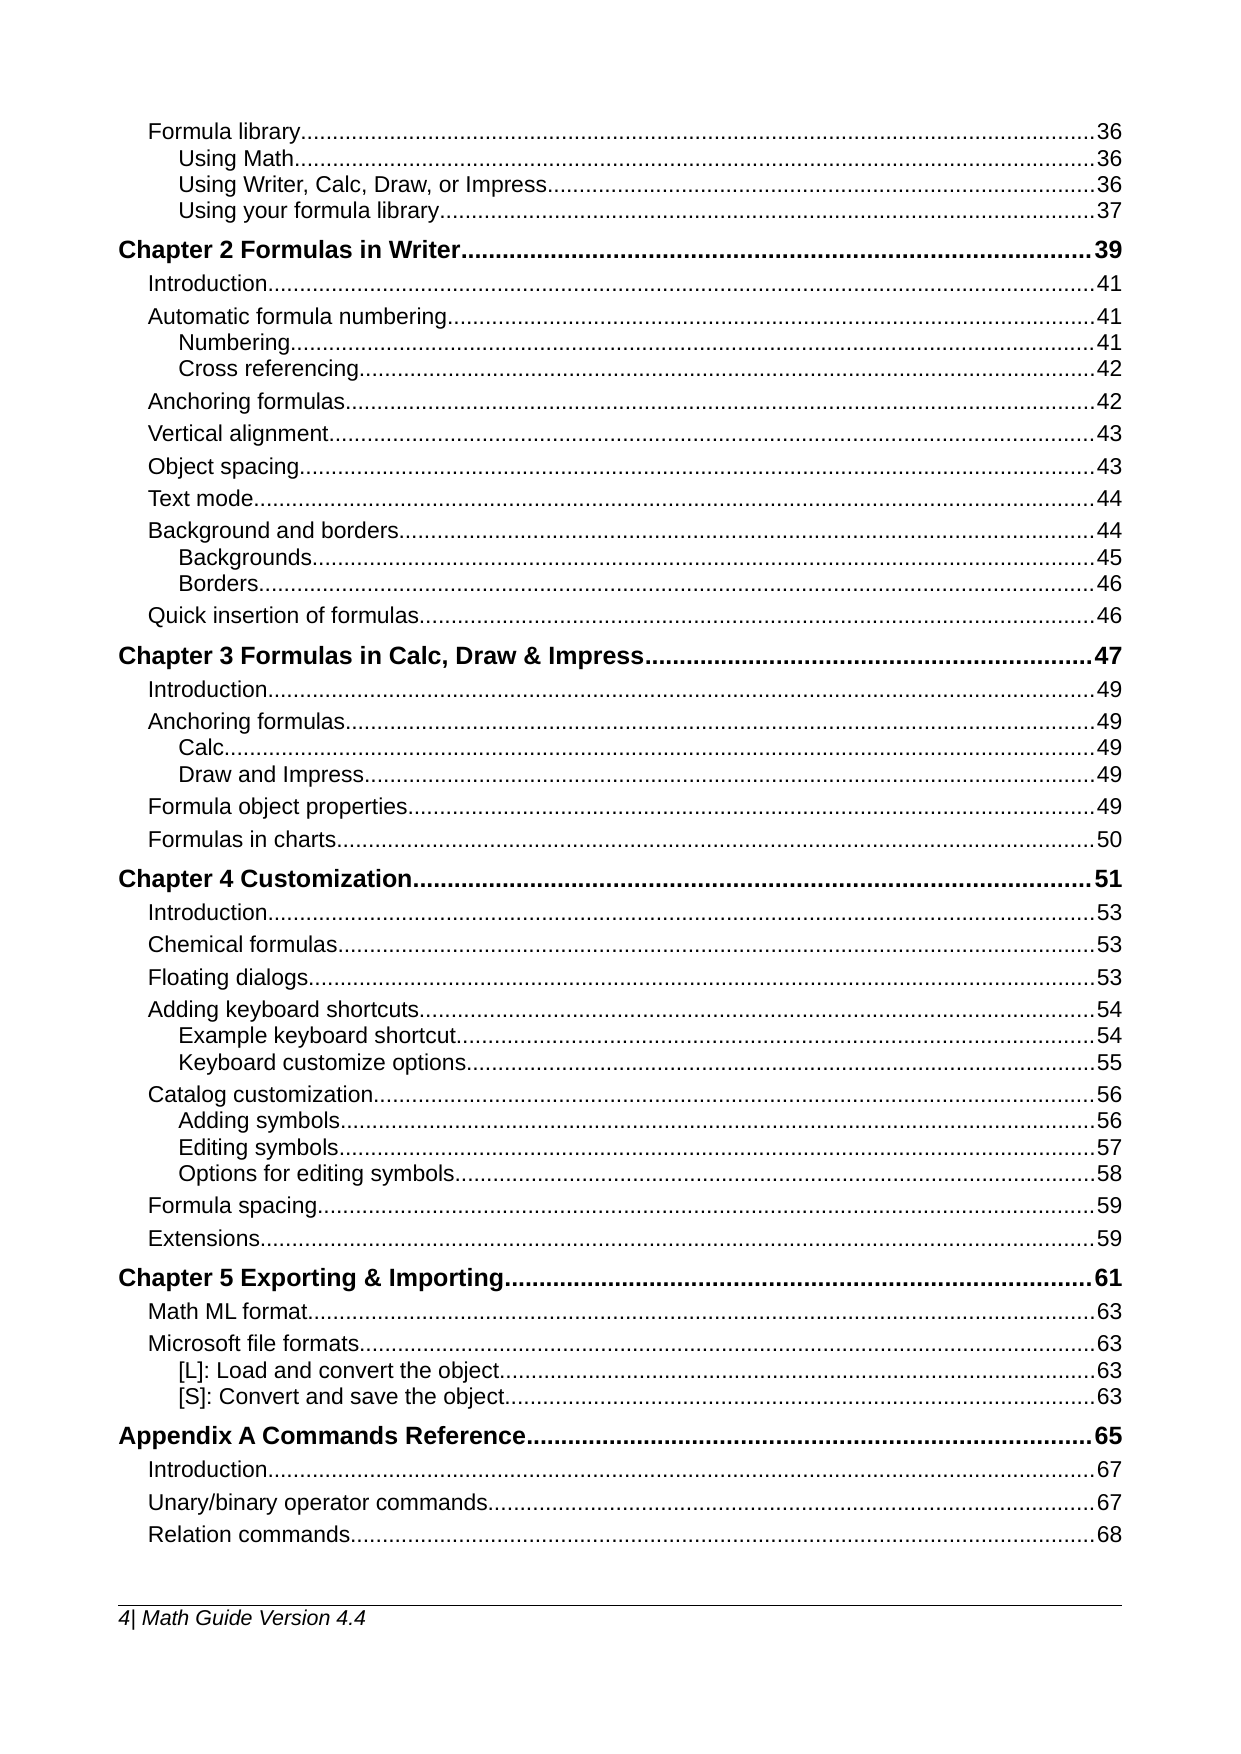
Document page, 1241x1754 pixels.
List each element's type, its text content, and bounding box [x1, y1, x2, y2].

text Calc 49 [178, 734, 1122, 761]
text Formulas in charts 50 [148, 826, 1122, 852]
text Using Math 36 [178, 144, 1122, 171]
text Adding keyboard shortcuts 54 [148, 996, 1122, 1022]
text Formula object properties 49 [148, 793, 1122, 819]
text Chapter 5 Exporting & Importing 61 [118, 1263, 1122, 1292]
text Chapter 2 Formulas in Writer 39 [118, 236, 1122, 264]
text Vertical alignment 43 [148, 420, 1122, 447]
text Backgrounds 45 [178, 544, 1122, 570]
text [S]: Convert and save the object 63 [178, 1383, 1122, 1409]
text Using Writer, Calc, Draw, or Impress 36 [178, 171, 1122, 197]
text Formula library 36 [148, 118, 1122, 144]
text Chemical formulas 53 [148, 931, 1122, 957]
text Math ML format 63 [148, 1298, 1122, 1324]
text Cross referencing 42 [178, 355, 1122, 382]
text Floating dialogs 53 [148, 963, 1122, 990]
text Editing symbols 57 [178, 1134, 1122, 1160]
text Text mode 44 [148, 485, 1122, 511]
text Borders 46 [178, 570, 1122, 596]
text Using your formula library 37 [178, 197, 1122, 223]
text Introduction 49 [148, 676, 1122, 702]
text Object spacing 43 [148, 453, 1122, 479]
text Relation commands 68 [148, 1521, 1122, 1547]
text Introduction 41 [148, 270, 1122, 297]
text Automatic formula numbering 41 [148, 303, 1122, 329]
text Introduction 67 [148, 1456, 1122, 1482]
text Microsoft file formats 63 [148, 1330, 1122, 1357]
text Catalog customization 56 [148, 1081, 1122, 1107]
text Options for editing symbols 58 [178, 1160, 1122, 1186]
text Quick insertion of formulas 46 [148, 602, 1122, 629]
text Formula spacing 59 [148, 1192, 1122, 1219]
text [L]: Load and convert the object 63 [178, 1357, 1122, 1383]
text Extensions 59 [148, 1225, 1122, 1251]
text Anchoring formulas 42 [148, 388, 1122, 414]
text Appendix A Commands Reference 65 [118, 1421, 1122, 1450]
text Chapter 3 Formulas in Calc, Draw & Impress 47 [118, 641, 1122, 669]
text Background and borders 44 [148, 517, 1122, 544]
text Chapter 4 Customization 51 [118, 864, 1122, 893]
text Numbering 41 [178, 329, 1122, 355]
text Unary/binary operator commands 67 [148, 1488, 1122, 1515]
text Adding symbols 56 [178, 1107, 1122, 1134]
text Introduction 53 [148, 899, 1122, 925]
text Keyboard customize options 55 [178, 1048, 1122, 1075]
text Draw and Impress 49 [178, 761, 1122, 787]
text Example keyboard shortcut 54 [178, 1022, 1122, 1048]
text Anchoring formulas 49 [148, 708, 1122, 734]
